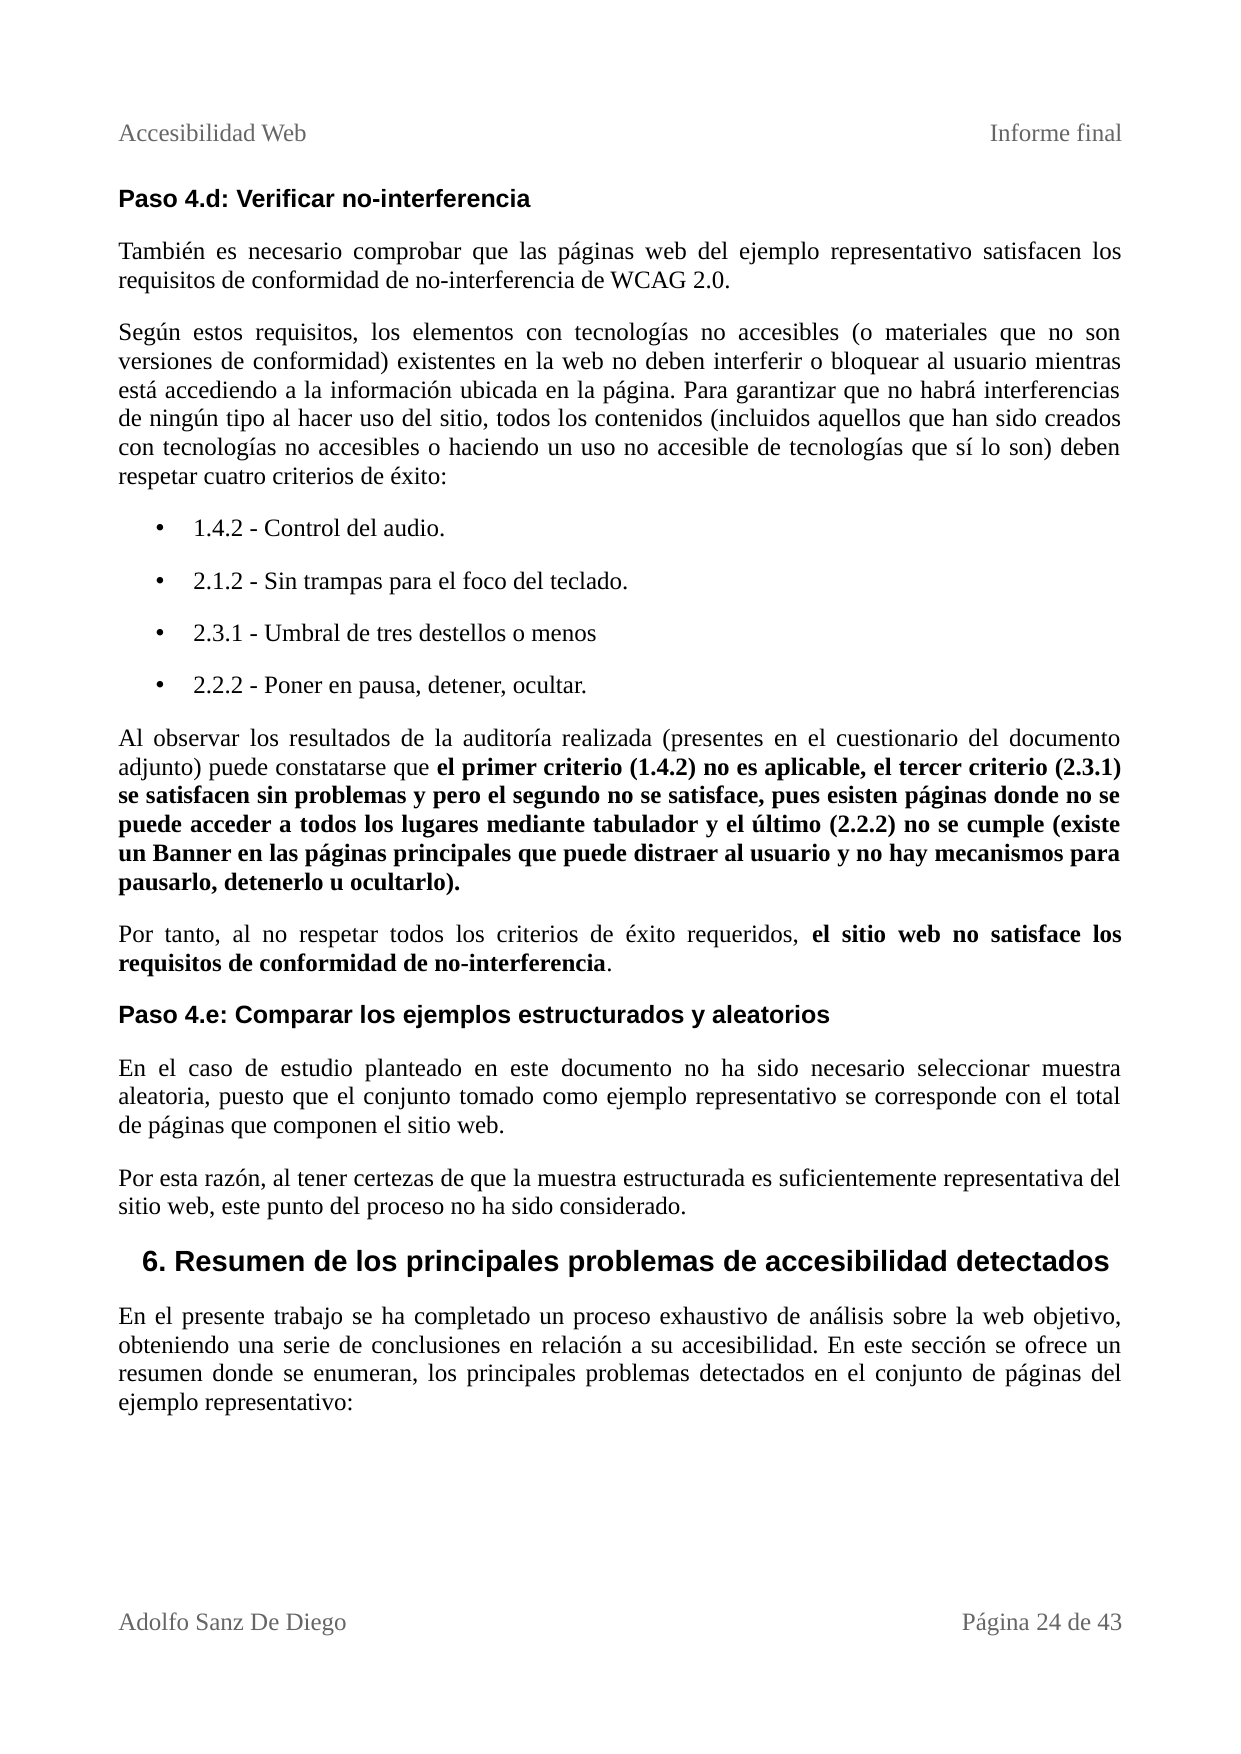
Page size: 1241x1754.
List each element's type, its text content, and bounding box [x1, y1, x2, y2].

text En el caso de estudio planteado en este documento no ha sido necesario seleccionar muestra aleatoria, puesto que el conjunto tomado como ejemplo representativo se corresponde con el total de páginas que componen el sitio web. [118, 1053, 1122, 1139]
subtitle Paso 4.d: Verificar no-interferencia [118, 184, 1122, 212]
text Por tanto, al no respetar todos los criterios de éxito requeridos, el sitio web no satisface los requisitos de conformidad de no-interferencia. [118, 919, 1122, 977]
list 2.2.2 - Poner en pausa, detener, ocultar. [156, 671, 1122, 699]
text En el presente trabajo se ha completado un proceso exhaustivo de análisis sobre la web objetivo, obteniendo una serie de conclusiones en relación a su accesibilidad. En este sección se ofrece un resumen donde se enumeran, los principales problemas detectados en el conjunto de páginas del ejemplo representativo: [118, 1301, 1122, 1416]
text Al observar los resultados de la auditoría realizada (presentes en el cuestionario del documento adjunto) puede constatarse que el primer criterio (1.4.2) no es aplicable, el tercer criterio (2.3.1) se satisfacen sin problemas y pero el segundo no se satisface, pues esisten páginas donde no se puede acceder a todos los lugares mediante tabulador y el último (2.2.2) no se cumple (existe un Banner en las páginas principales que puede distraer al usuario y no hay mecanismos para pausarlo, detenerlo u ocultarlo). [118, 723, 1122, 896]
text También es necesario comprobar que las páginas web del ejemplo representativo satisfacen los requisitos de conformidad de no-interferencia de WCAG 2.0. [118, 236, 1122, 294]
list 2.1.2 - Sin trampas para el foco del teclado. [156, 566, 1122, 594]
text Por esta razón, al tener certezas de que la muestra estructurada es suficientemente representativa del sitio web, este punto del proceso no ha sido considerado. [118, 1163, 1122, 1220]
list 1.4.2 - Control del audio. [156, 513, 1122, 542]
text Según estos requisitos, los elementos con tecnologías no accesibles (o materiales que no son versiones de conformidad) existentes en la web no deben interferir o bloquear al usuario mientras está accediendo a la información ubicada en la página. Para garantizar que no habrá interferencias de ningún tipo al hacer uso del sitio, todos los contenidos (incluidos aquellos que han sido creados con tecnologías no accesibles o haciendo un uso no accesible de tecnologías que sí lo son) deben respetar cuatro criterios de éxito: [118, 317, 1122, 490]
subtitle Resumen de los principales problemas de accesibilidad detectados [142, 1244, 1122, 1277]
subtitle Paso 4.e: Comparar los ejemplos estructurados y aleatorios [118, 1000, 1122, 1029]
list 2.3.1 - Umbral de tres destellos o menos [156, 618, 1122, 647]
